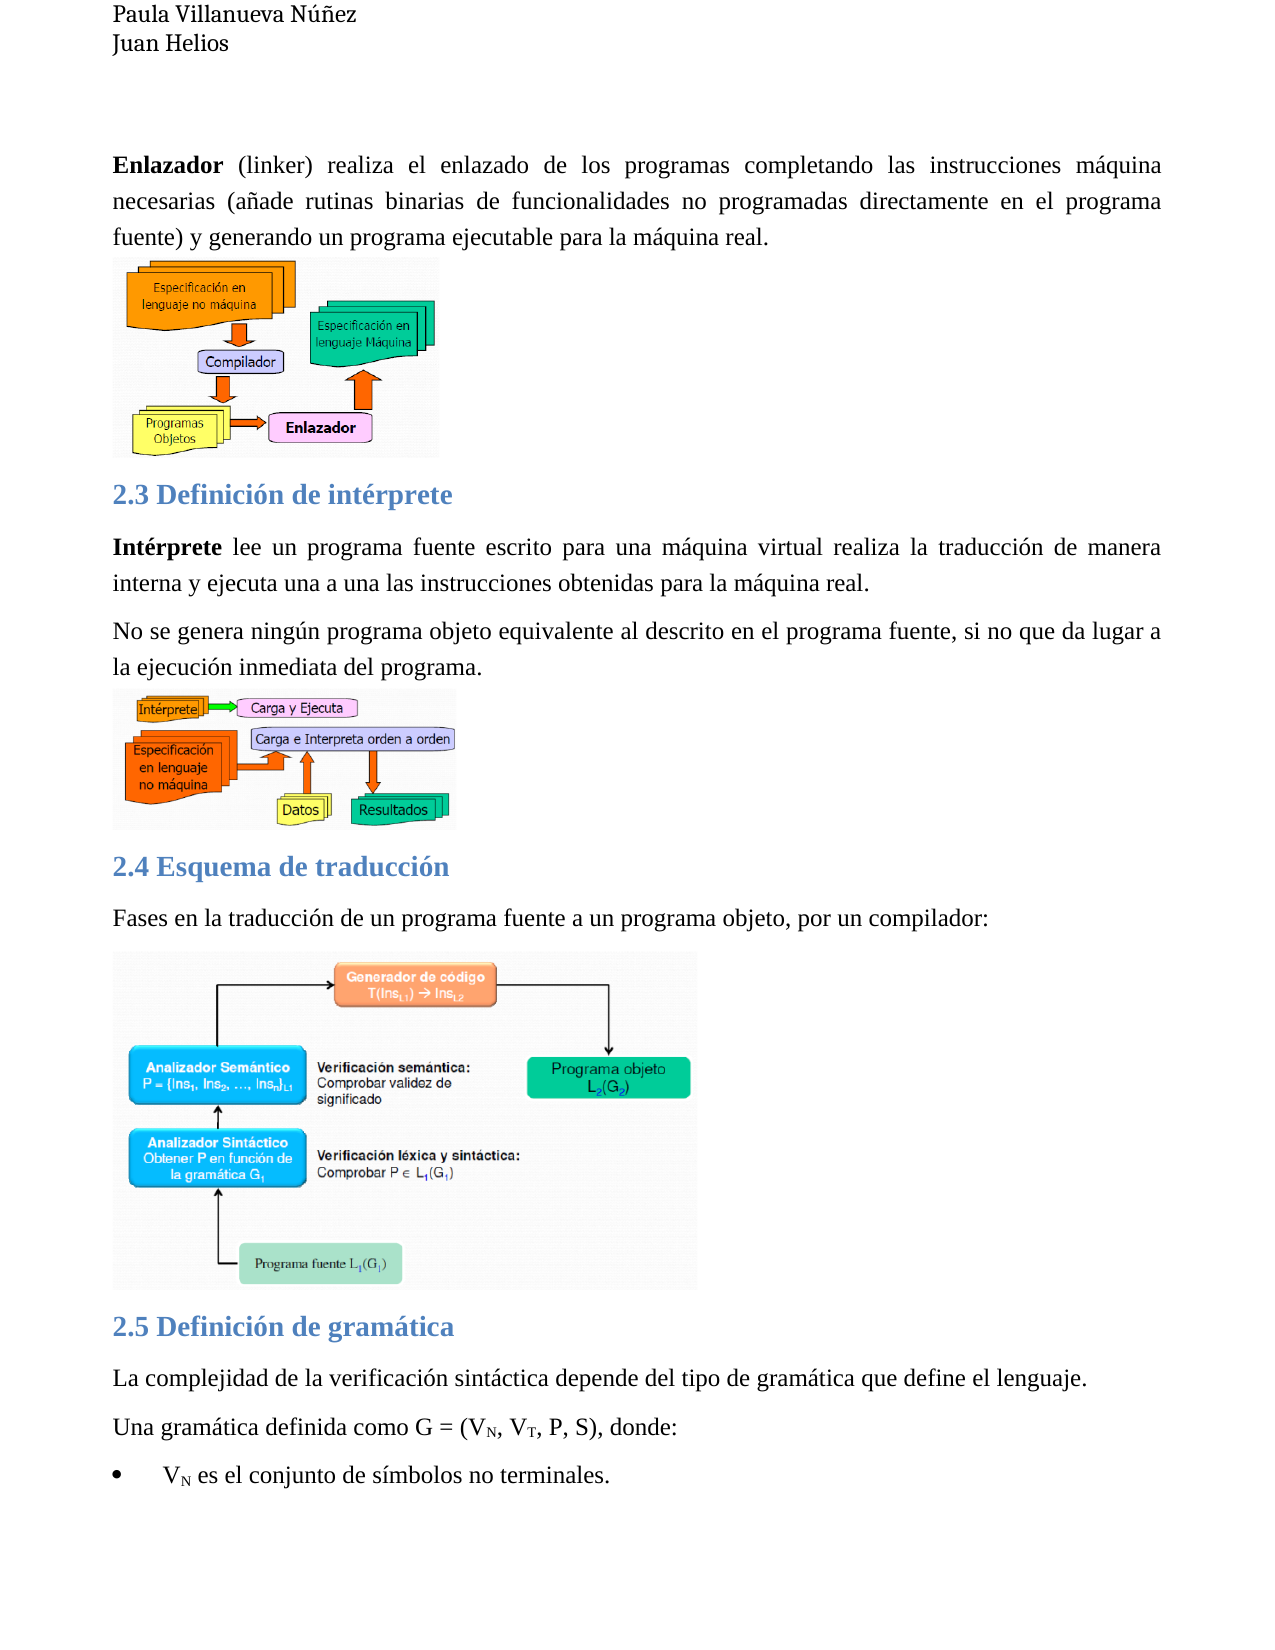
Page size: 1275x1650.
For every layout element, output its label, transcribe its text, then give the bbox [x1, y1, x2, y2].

picture [112, 257, 440, 458]
subtitle 2.4 Esquema de traducción [112, 849, 1162, 882]
text No se genera ningún programa objeto equivalente al descrito en el programa fuente, si no que da lugar a la ejecución inmediata del programa. [112, 616, 1162, 681]
subtitle 2.5 Definición de gramática [112, 1309, 1162, 1343]
text Una gramática definida como G = (VN, VT, P, S), donde: [112, 1412, 1162, 1441]
text Enlazador (linker) realiza el enlazado de los programas completando las instrucciones máquina necesarias (añade rutinas binarias de funcionalidades no programadas directamente en el programa fuente) y generando un programa ejecutable para la máquina real. [112, 150, 1162, 251]
list VN es el conjunto de símbolos no terminales. [112, 1460, 1162, 1489]
picture [112, 951, 698, 1290]
text La complejidad de la verificación sintáctica depende del tipo de gramática que define el lenguaje. [112, 1363, 1162, 1392]
text Intérprete lee un programa fuente escrito para una máquina virtual realiza la traducción de manera interna y ejecuta una a una las instrucciones obtenidas para la máquina real. [112, 532, 1162, 597]
subtitle 2.3 Definición de intérprete [112, 477, 1162, 511]
text Fases en la traducción de un programa fuente a un programa objeto, por un compilador: [112, 903, 1162, 932]
picture [112, 688, 457, 830]
